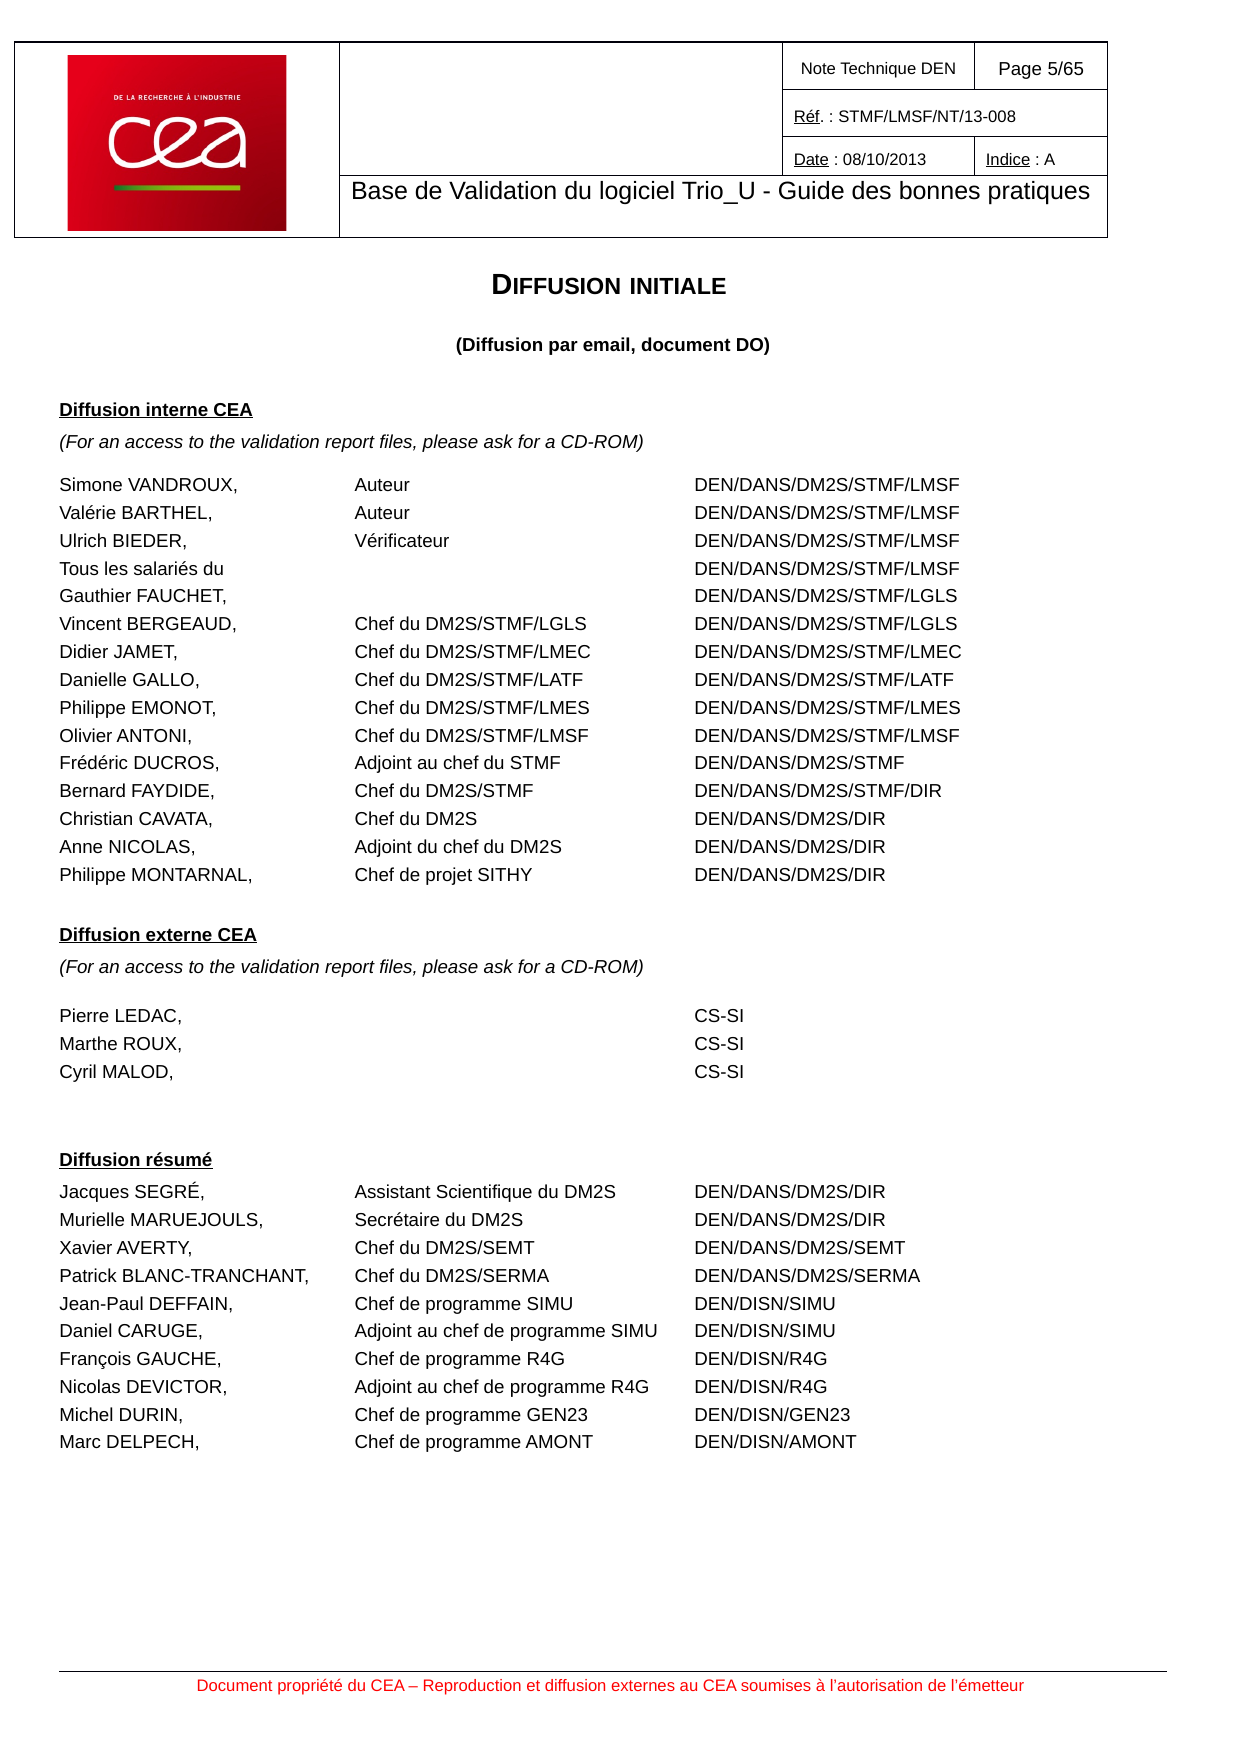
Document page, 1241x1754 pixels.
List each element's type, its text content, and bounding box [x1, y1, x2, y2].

text Diffusion résumé [59, 1149, 1167, 1170]
text Diffusion interne CEA [59, 399, 1167, 420]
text François GAUCHE, Chef de programme R4G DEN/DISN/R4G [59, 1348, 1167, 1369]
text Jean-Paul DEFFAIN, Chef de programme SIMU DEN/DISN/SIMU [59, 1292, 1167, 1314]
text Patrick BLANC-TRANCHANT, Chef du DM2S/SERMA DEN/DANS/DM2S/SERMA [59, 1264, 1167, 1286]
text Gauthier FAUCHET, DEN/DANS/DM2S/STMF/LGLS [59, 585, 1167, 607]
text Diffusion externe CEA [59, 923, 1167, 945]
text Michel DURIN, Chef de programme GEN23 DEN/DISN/GEN23 [59, 1403, 1167, 1425]
text Bernard FAYDIDE, Chef du DM2S/STMF DEN/DANS/DM2S/STMF/DIR [59, 780, 1167, 802]
text Xavier AVERTY, Chef du DM2S/SEMT DEN/DANS/DM2S/SEMT [59, 1237, 1167, 1258]
text Diffusion initiale [15, 267, 1211, 300]
text Tous les salariés du DEN/DANS/DM2S/STMF/LMSF [59, 557, 1167, 579]
text (For an access to the validation report files, please ask for a CD-ROM) [59, 431, 1167, 452]
text Marthe ROUX, CS-SI [59, 1033, 1167, 1054]
text Philippe EMONOT, Chef du DM2S/STMF/LMES DEN/DANS/DM2S/STMF/LMES [59, 697, 1167, 718]
text Didier JAMET, Chef du DM2S/STMF/LMEC DEN/DANS/DM2S/STMF/LMEC [59, 641, 1167, 662]
text Murielle MARUEJOULS, Secrétaire du DM2S DEN/DANS/DM2S/DIR [59, 1209, 1167, 1230]
text Frédéric DUCROS, Adjoint au chef du STMF DEN/DANS/DM2S/STMF [59, 752, 1167, 774]
text Daniel CARUGE, Adjoint au chef de programme SIMU DEN/DISN/SIMU [59, 1320, 1167, 1342]
text Danielle GALLO, Chef du DM2S/STMF/LATF DEN/DANS/DM2S/STMF/LATF [59, 669, 1167, 690]
text Anne NICOLAS, Adjoint du chef du DM2S DEN/DANS/DM2S/DIR [59, 836, 1167, 857]
text Pierre LEDAC, CS-SI [59, 1005, 1167, 1027]
picture [67, 55, 287, 231]
text Cyril MALOD, CS-SI [59, 1061, 1167, 1082]
text (Diffusion par email, document DO) [59, 334, 1167, 356]
text Vincent BERGEAUD, Chef du DM2S/STMF/LGLS DEN/DANS/DM2S/STMF/LGLS [59, 613, 1167, 635]
text Simone VANDROUX, Auteur DEN/DANS/DM2S/STMF/LMSF [59, 474, 1167, 496]
text Olivier ANTONI, Chef du DM2S/STMF/LMSF DEN/DANS/DM2S/STMF/LMSF [59, 724, 1167, 746]
text Valérie BARTHEL, Auteur DEN/DANS/DM2S/STMF/LMSF [59, 502, 1167, 523]
text Philippe MONTARNAL, Chef de projet SITHY DEN/DANS/DM2S/DIR [59, 863, 1167, 885]
text Nicolas DEVICTOR, Adjoint au chef de programme R4G DEN/DISN/R4G [59, 1376, 1167, 1397]
text (For an access to the validation report files, please ask for a CD-ROM) [59, 956, 1167, 977]
text Jacques SEGRÉ, Assistant Scientifique du DM2S DEN/DANS/DM2S/DIR [59, 1181, 1167, 1203]
text Ulrich BIEDER, Vérificateur DEN/DANS/DM2S/STMF/LMSF [59, 530, 1167, 551]
text Marc DELPECH, Chef de programme AMONT DEN/DISN/AMONT [59, 1431, 1167, 1453]
text Christian CAVATA, Chef du DM2S DEN/DANS/DM2S/DIR [59, 808, 1167, 829]
